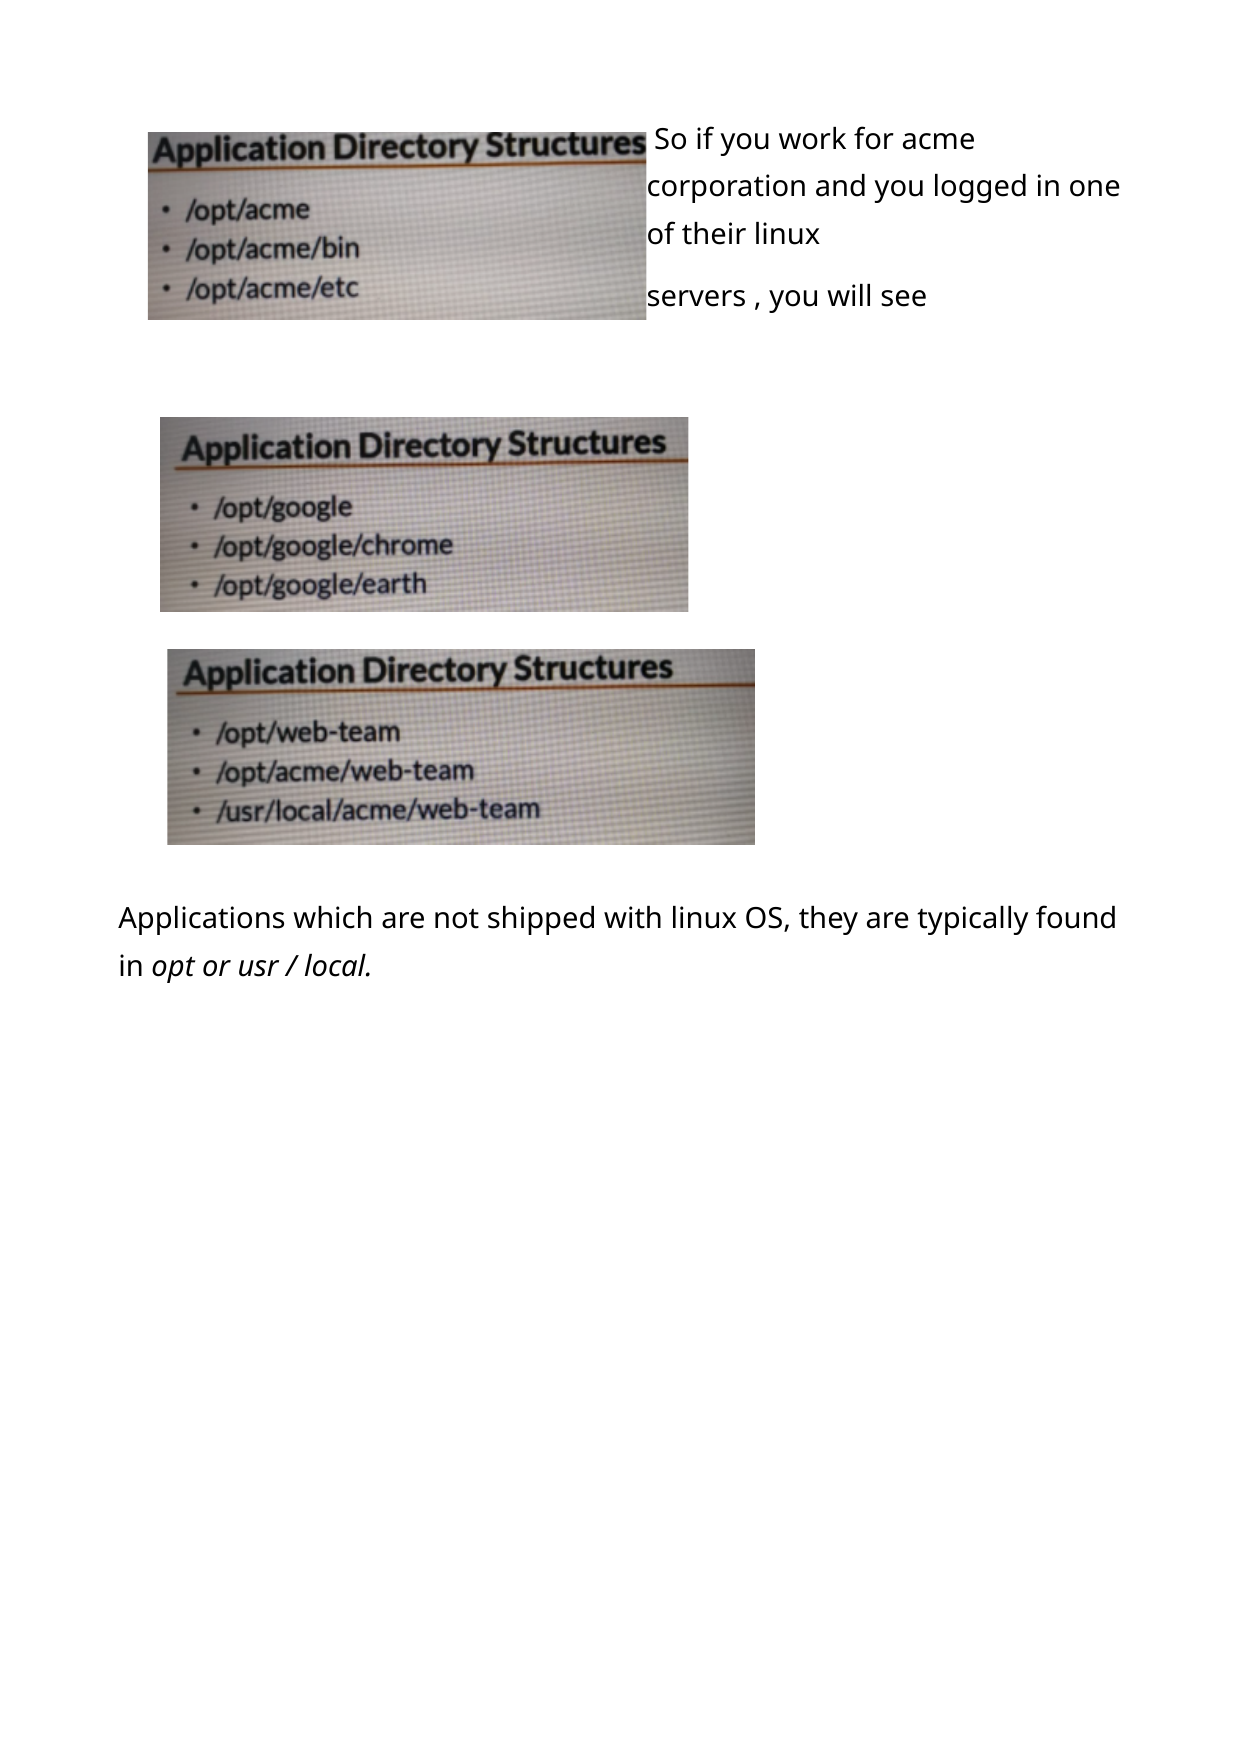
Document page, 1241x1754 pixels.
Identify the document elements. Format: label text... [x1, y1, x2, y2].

picture [160, 417, 689, 612]
text [118, 276, 147, 315]
text Applications which are not shipped with linux OS, they are typically found in opt or usr / local. [118, 897, 1122, 985]
text servers , you will see [647, 276, 1122, 315]
text So if you work for acme corporation and you logged in one of their linux [118, 118, 1122, 253]
picture [167, 649, 755, 845]
picture [147, 132, 647, 320]
